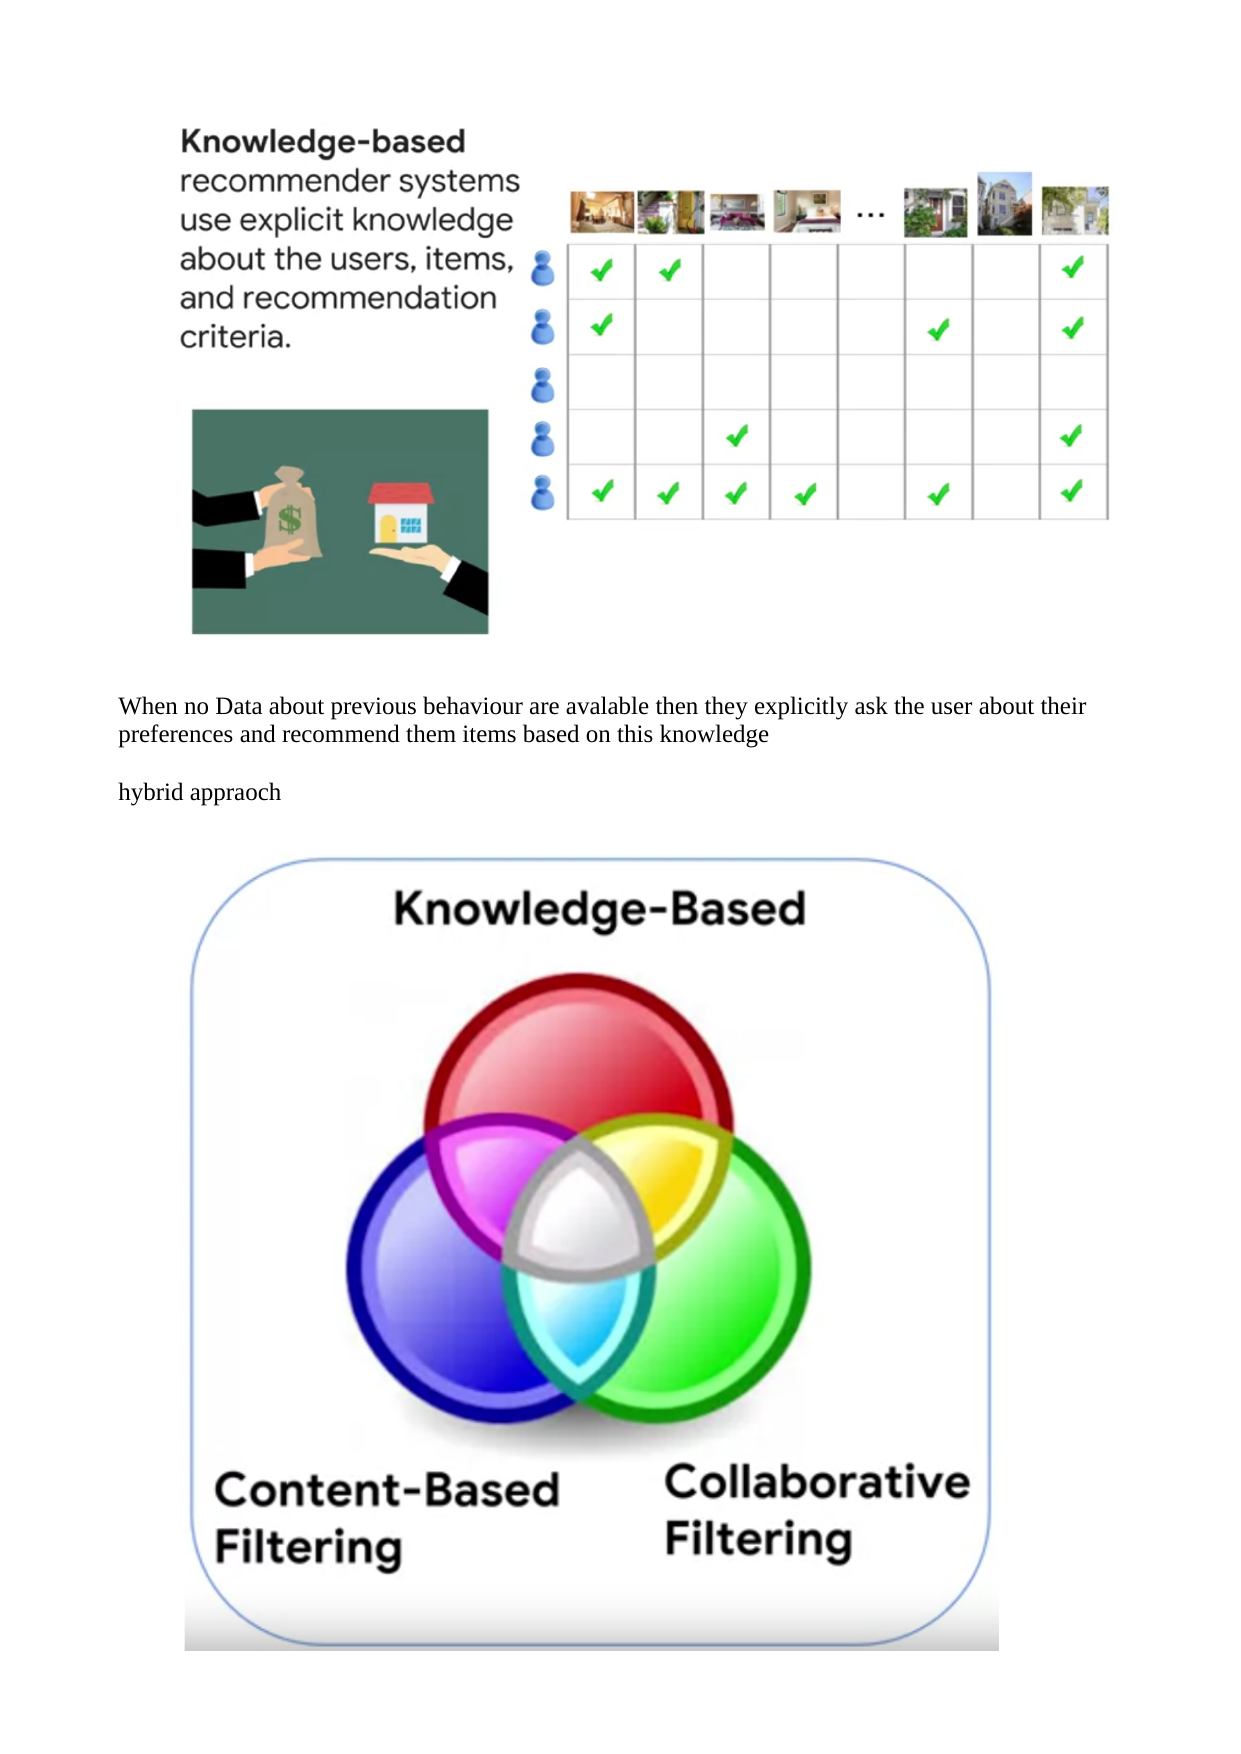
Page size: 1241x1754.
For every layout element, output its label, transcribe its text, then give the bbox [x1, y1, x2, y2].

text hybrid appraoch [118, 777, 1122, 806]
picture [118, 118, 1123, 662]
text When no Data about previous behaviour are avalable then they explicitly ask the user about their preferences and recommend them items based on this knowledge [118, 662, 1122, 748]
picture [184, 853, 999, 1651]
